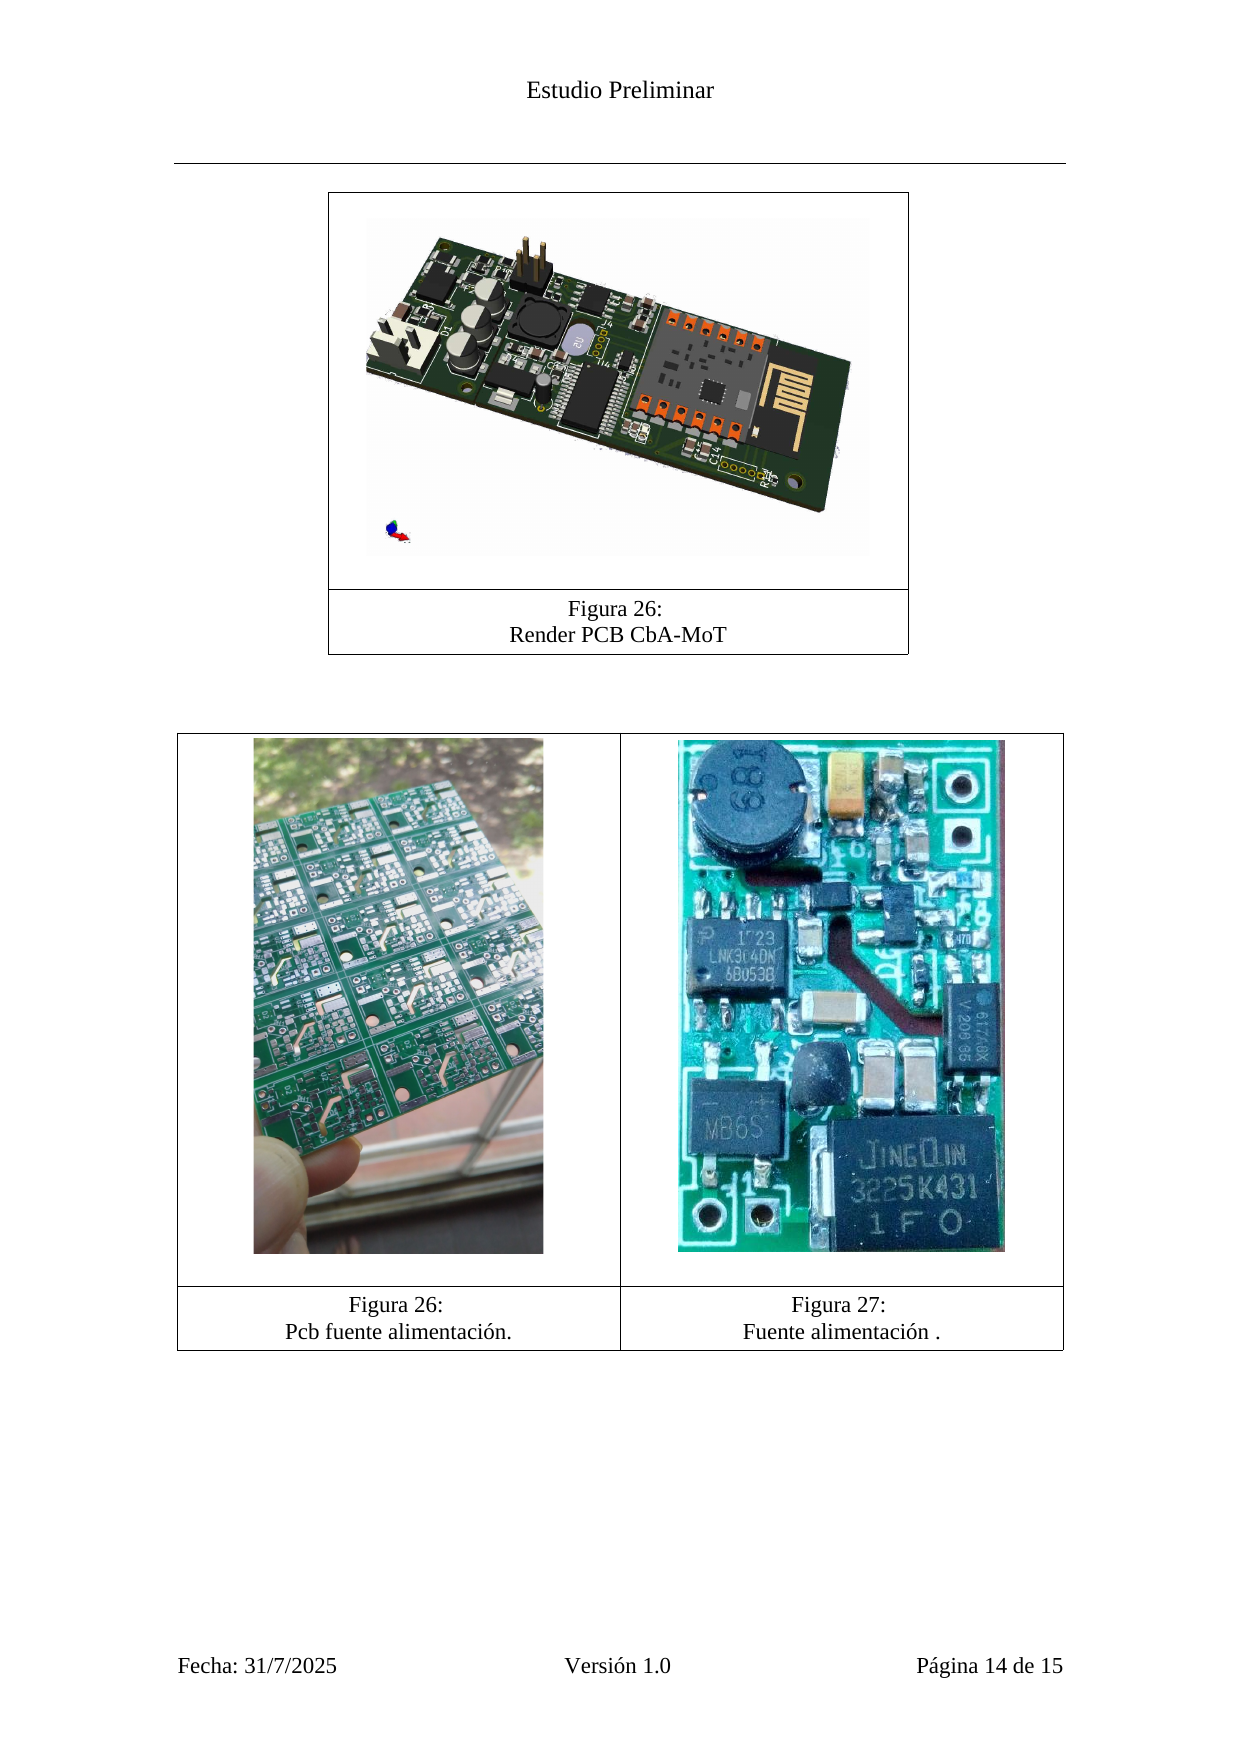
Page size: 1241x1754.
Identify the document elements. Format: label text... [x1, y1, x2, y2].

table_cell Figura 26: Pcb fuente alimentación. [178, 1287, 620, 1350]
table_header [329, 193, 908, 589]
table_header [178, 734, 620, 738]
table_cell Figura 27: Fuente alimentación . [621, 1287, 1063, 1350]
table_header [178, 739, 253, 1253]
table_header [621, 734, 1063, 1286]
picture [253, 738, 544, 1254]
picture [366, 218, 870, 556]
table_header [544, 739, 620, 1253]
table_cell Figura 26: Render PCB CbA-MoT [329, 590, 908, 653]
picture [678, 740, 1005, 1252]
table_header [178, 1254, 620, 1286]
